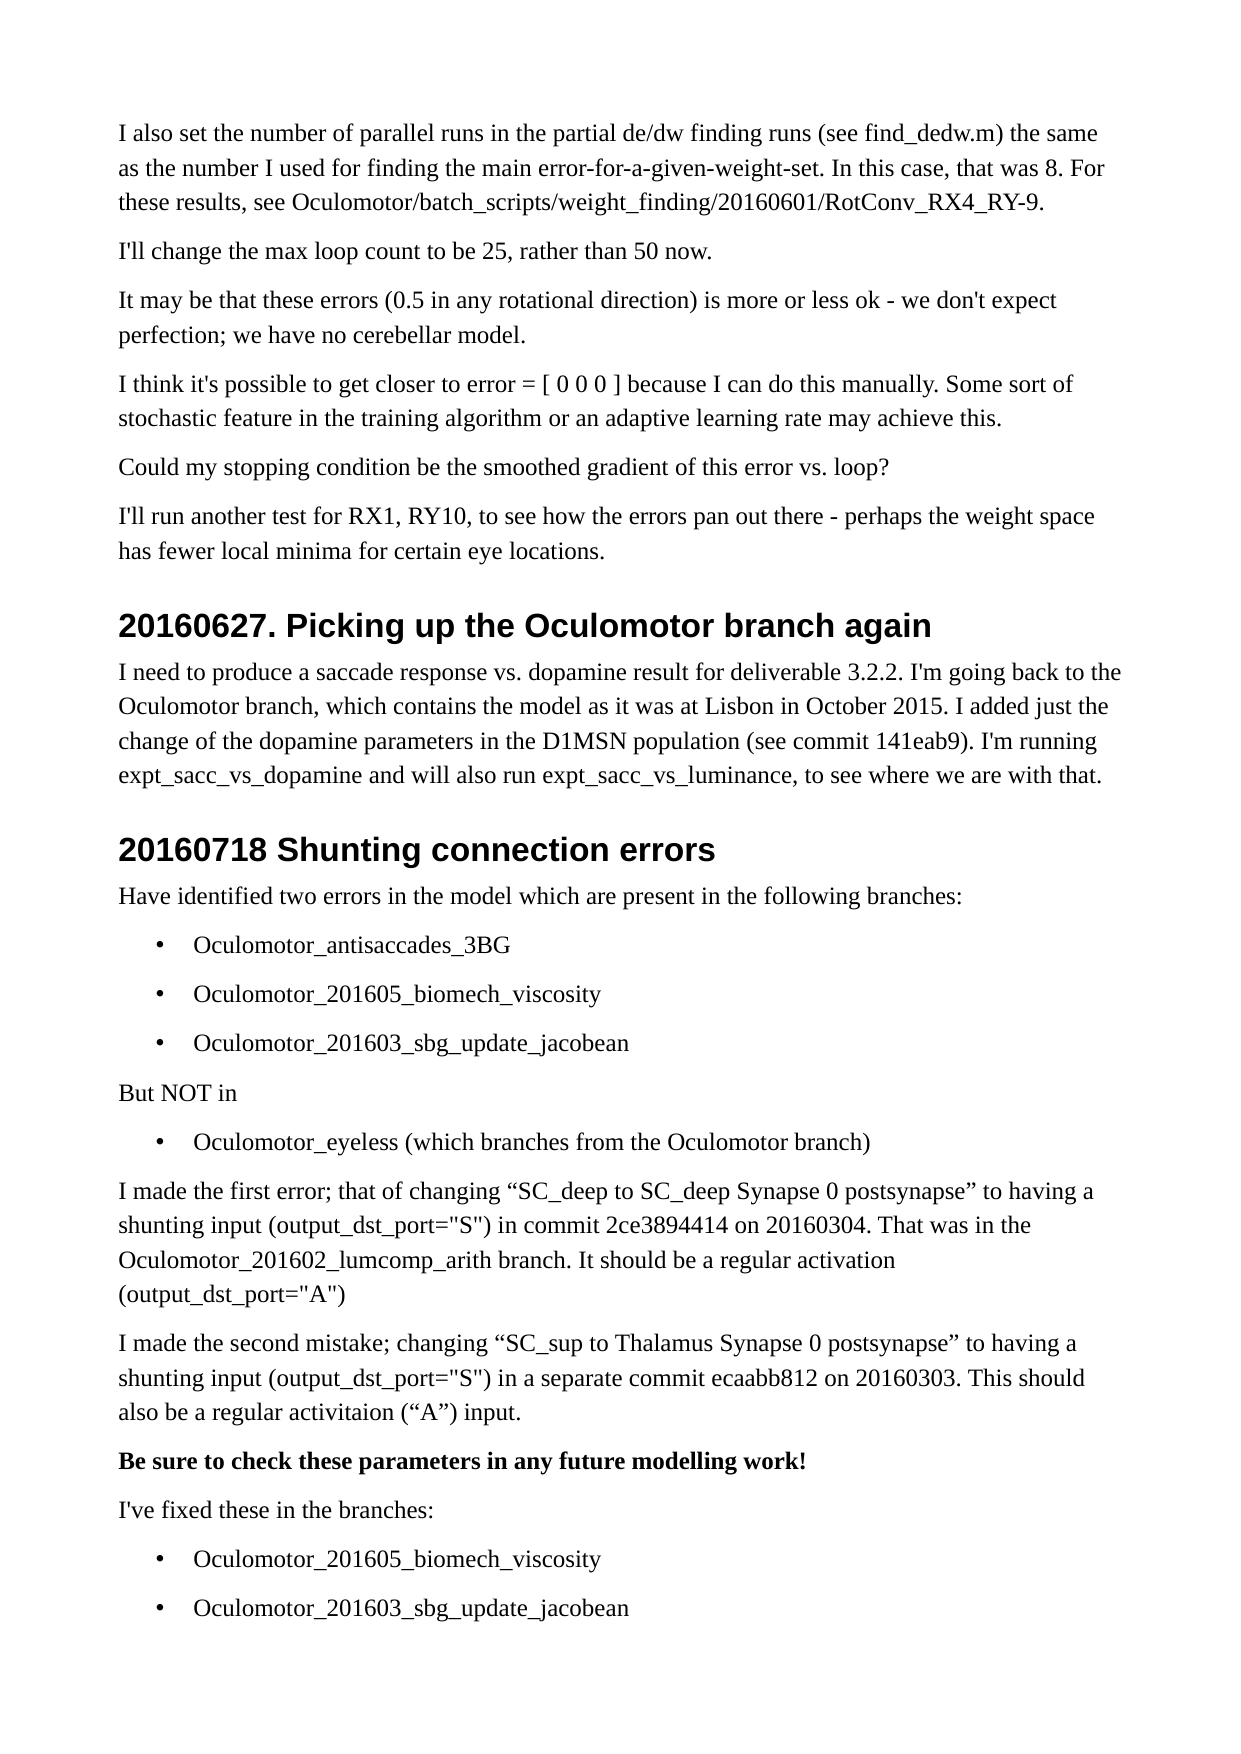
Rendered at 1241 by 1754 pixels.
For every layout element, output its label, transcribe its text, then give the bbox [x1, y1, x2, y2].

text I made the first error; that of changing “SC_deep to SC_deep Synapse 0 postsynapse” to having a shunting input (output_dst_port="S") in commit 2ce3894414 on 20160304. That was in the Oculomotor_201602_lumcomp_arith branch. It should be a regular activation (output_dst_port="A") [118, 1176, 1122, 1308]
list Oculomotor_antisaccades_3BG [156, 930, 1122, 959]
subtitle 20160718 Shunting connection errors [118, 830, 1122, 869]
text Could my stopping condition be the smoothed gradient of this error vs. loop? [118, 452, 1122, 481]
list Oculomotor_201605_biomech_viscosity [156, 979, 1122, 1008]
subtitle 20160627. Picking up the Oculomotor branch again [118, 606, 1122, 644]
text I also set the number of parallel runs in the partial de/dw finding runs (see find_dedw.m) the same as the number I used for finding the main error-for-a-given-weight-set. In this case, that was 8. For these results, see Oculomotor/batch_scripts/weight_finding/20160601/RotConv_RX4_RY-9. [118, 118, 1122, 216]
text I'll run another test for RX1, RY10, to see how the errors pan out there - perhaps the weight space has fewer local minima for certain eye locations. [118, 501, 1122, 564]
text I'll change the max loop count to be 25, rather than 50 now. [118, 236, 1122, 265]
text But NOT in [118, 1078, 1122, 1106]
text I've fixed these in the branches: [118, 1495, 1122, 1524]
list Oculomotor_201603_sbg_update_jacobean [156, 1028, 1122, 1057]
text It may be that these errors (0.5 in any rotational direction) is more or less ok - we don't expect perfection; we have no cerebellar model. [118, 285, 1122, 348]
list Oculomotor_201603_sbg_update_jacobean [156, 1593, 1122, 1622]
text I need to produce a saccade response vs. dopamine result for deliverable 3.2.2. I'm going back to the Oculomotor branch, which contains the model as it was at Lisbon in October 2015. I added just the change of the dopamine parameters in the D1MSN population (see commit 141eab9). I'm running expt_sacc_vs_dopamine and will also run expt_sacc_vs_luminance, to see where we are with that. [118, 657, 1122, 789]
text I made the second mistake; changing “SC_sup to Thalamus Synapse 0 postsynapse” to having a shunting input (output_dst_port="S") in a separate commit ecaabb812 on 20160303. This should also be a regular activitaion (“A”) input. [118, 1328, 1122, 1426]
text I think it's possible to get closer to error = [ 0 0 0 ] because I can do this manually. Some sort of stochastic feature in the training algorithm or an adaptive learning rate may achieve this. [118, 369, 1122, 432]
list Oculomotor_201605_biomech_viscosity [156, 1544, 1122, 1573]
text Be sure to check these parameters in any future modelling work! [118, 1446, 1122, 1475]
text Have identified two errors in the model which are present in the following branches: [118, 881, 1122, 910]
list Oculomotor_eyeless (which branches from the Oculomotor branch) [156, 1127, 1122, 1155]
